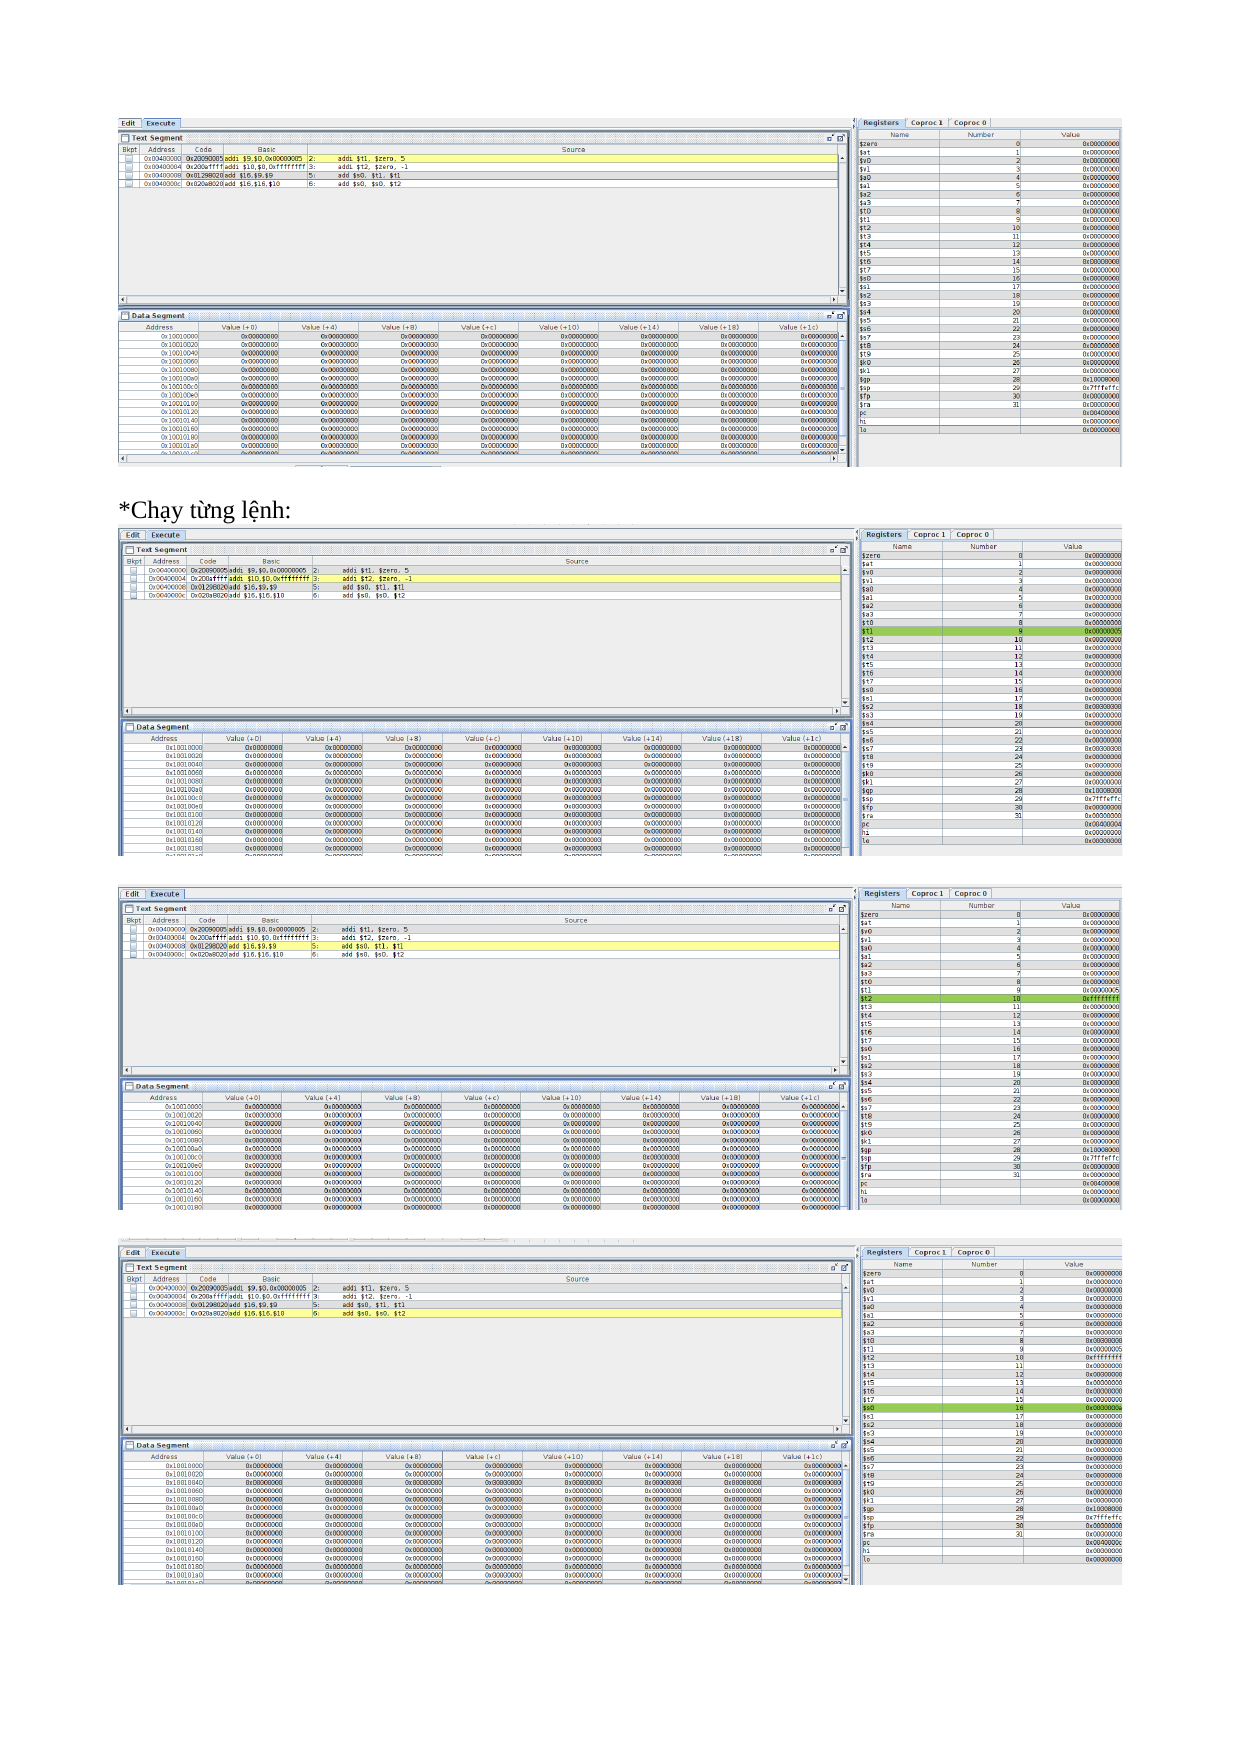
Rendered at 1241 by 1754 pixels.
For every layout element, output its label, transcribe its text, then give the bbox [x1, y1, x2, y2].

picture [118, 884, 1123, 1210]
picture [118, 1238, 1123, 1585]
picture [118, 118, 1123, 467]
picture [118, 524, 1123, 856]
text *Chạy từng lệnh: [118, 496, 1122, 524]
